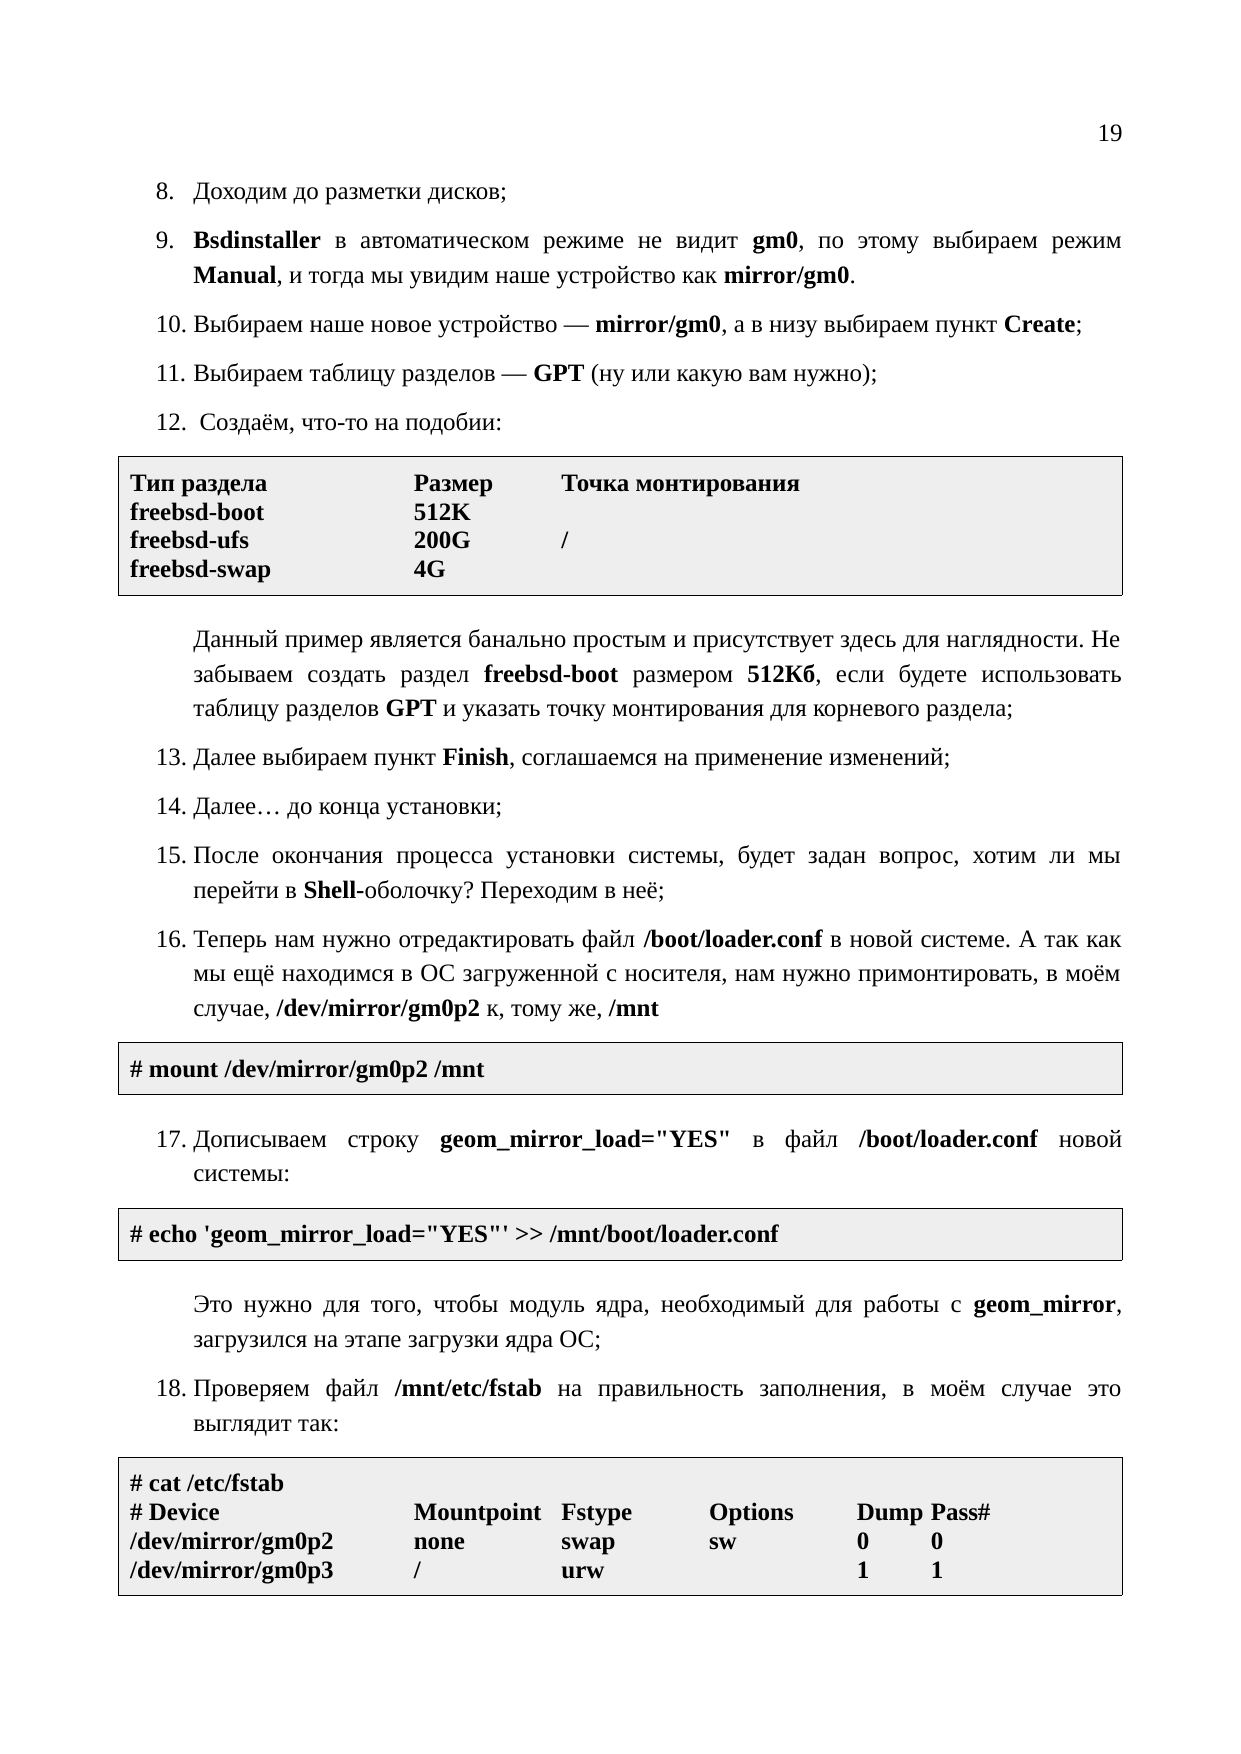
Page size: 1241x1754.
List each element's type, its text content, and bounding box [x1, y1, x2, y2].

list Дописываем строку geom_mirror_load="YES" в файл /boot/loader.conf новой системы: [156, 1124, 1122, 1187]
text freebsd-boot 512K [119, 485, 1122, 514]
list Создаём, что-то на подобии: [156, 407, 1122, 436]
text Тип раздела Размер Точка монтирования [119, 457, 1122, 485]
text # mount /dev/mirror/gm0p2 /mnt [119, 1043, 1122, 1094]
text freebsd-swap 4G [119, 542, 1122, 595]
text # Device Mountpoint Fstype Options Dump Pass# [119, 1485, 1122, 1514]
text /dev/mirror/gm0p3 / urw 1 1 [119, 1543, 1122, 1595]
list Bsdinstaller в автоматическом режиме не видит gm0, по этому выбираем режим Manual, и тогда мы увидим наше устройство как mirror/gm0. [156, 225, 1122, 289]
list Теперь нам нужно отредактировать файл /boot/loader.conf в новой системе. А так как мы ещё находимся в ОС загруженной с носителя, нам нужно примонтировать, в моём случае, /dev/mirror/gm0p2 к, тому же, /mnt [156, 924, 1122, 1022]
text # cat /etc/fstab [119, 1458, 1122, 1485]
list После окончания процесса установки системы, будет задан вопрос, хотим ли мы перейти в Shell-оболочку? Переходим в неё; [156, 841, 1122, 904]
list Выбираем таблицу разделов — GPT (ну или какую вам нужно); [156, 358, 1122, 387]
list Выбираем наше новое устройство — mirror/gm0, а в низу выбираем пункт Create; [156, 309, 1122, 338]
list Доходим до разметки дисков; [156, 176, 1122, 205]
text # echo 'geom_mirror_load="YES"' >> /mnt/boot/loader.conf [119, 1209, 1122, 1260]
list Это нужно для того, чтобы модуль ядра, необходимый для работы с geom_mirror, загрузился на этапе загрузки ядра ОС; [156, 1289, 1122, 1353]
list Далее… до конца установки; [156, 791, 1122, 820]
list Далее выбираем пункт Finish, соглашаемся на применение изменений; [156, 742, 1122, 771]
list Проверяем файл /mnt/etc/fstab на правильность заполнения, в моём случае это выглядит так: [156, 1373, 1122, 1436]
text freebsd-ufs 200G / [119, 514, 1122, 542]
text /dev/mirror/gm0p2 none swap sw 0 0 [119, 1514, 1122, 1543]
list Данный пример является банально простым и присутствует здесь для наглядности. Не забываем создать раздел freebsd-boot размером 512Кб, если будете использовать таблицу разделов GPT и указать точку монтирования для корневого раздела; [156, 624, 1122, 722]
